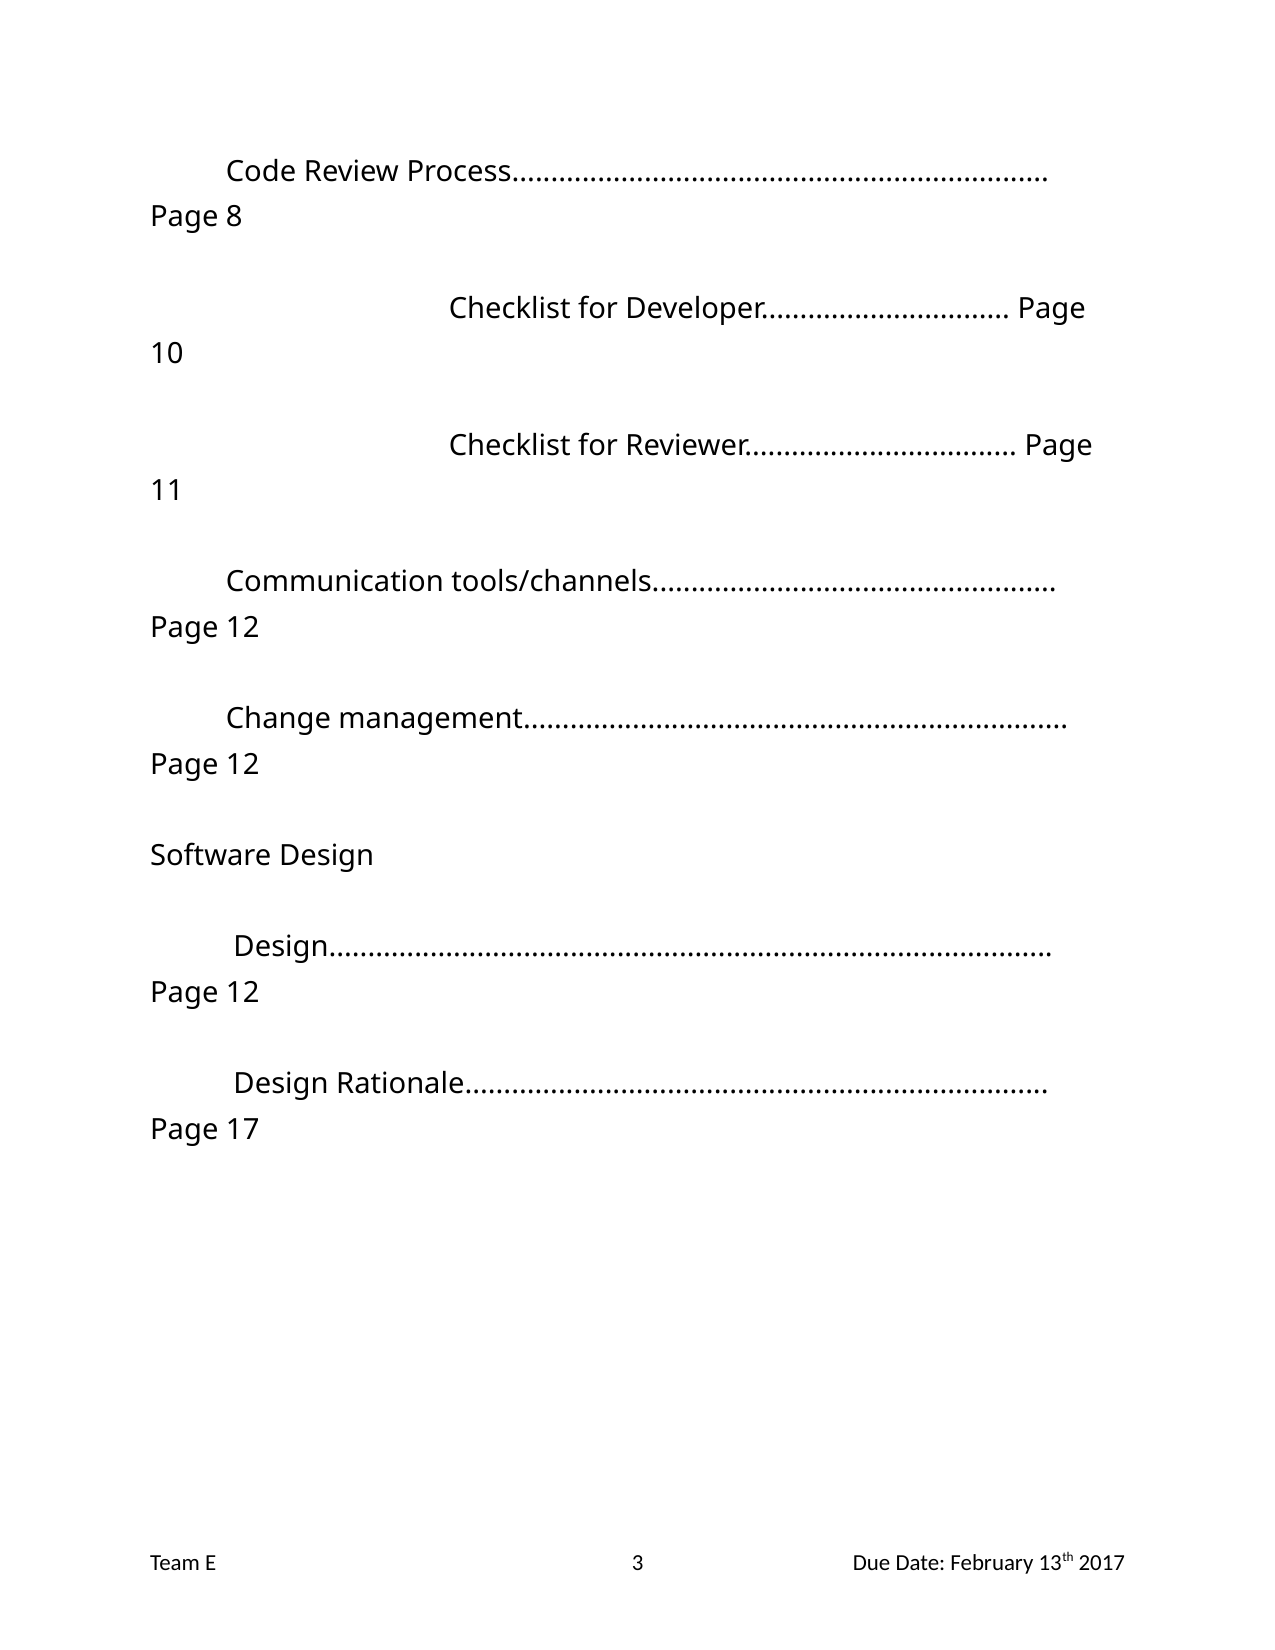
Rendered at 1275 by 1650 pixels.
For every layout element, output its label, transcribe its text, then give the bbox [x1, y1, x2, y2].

text Communication tools/channels.................................................... Page 12 [150, 561, 1125, 646]
text Design Rationale........................................................................... Page 17 [150, 1062, 1125, 1148]
text Design............................................................................................. Page 12 [150, 926, 1125, 1011]
text Checklist for Developer................................ Page 10 [150, 287, 1125, 372]
text Code Review Process..................................................................... Page 8 [150, 150, 1125, 235]
text Checklist for Reviewer................................... Page 11 [150, 424, 1125, 509]
text Change management...................................................................... Page 12 [150, 697, 1125, 783]
text Software Design [150, 834, 1125, 874]
